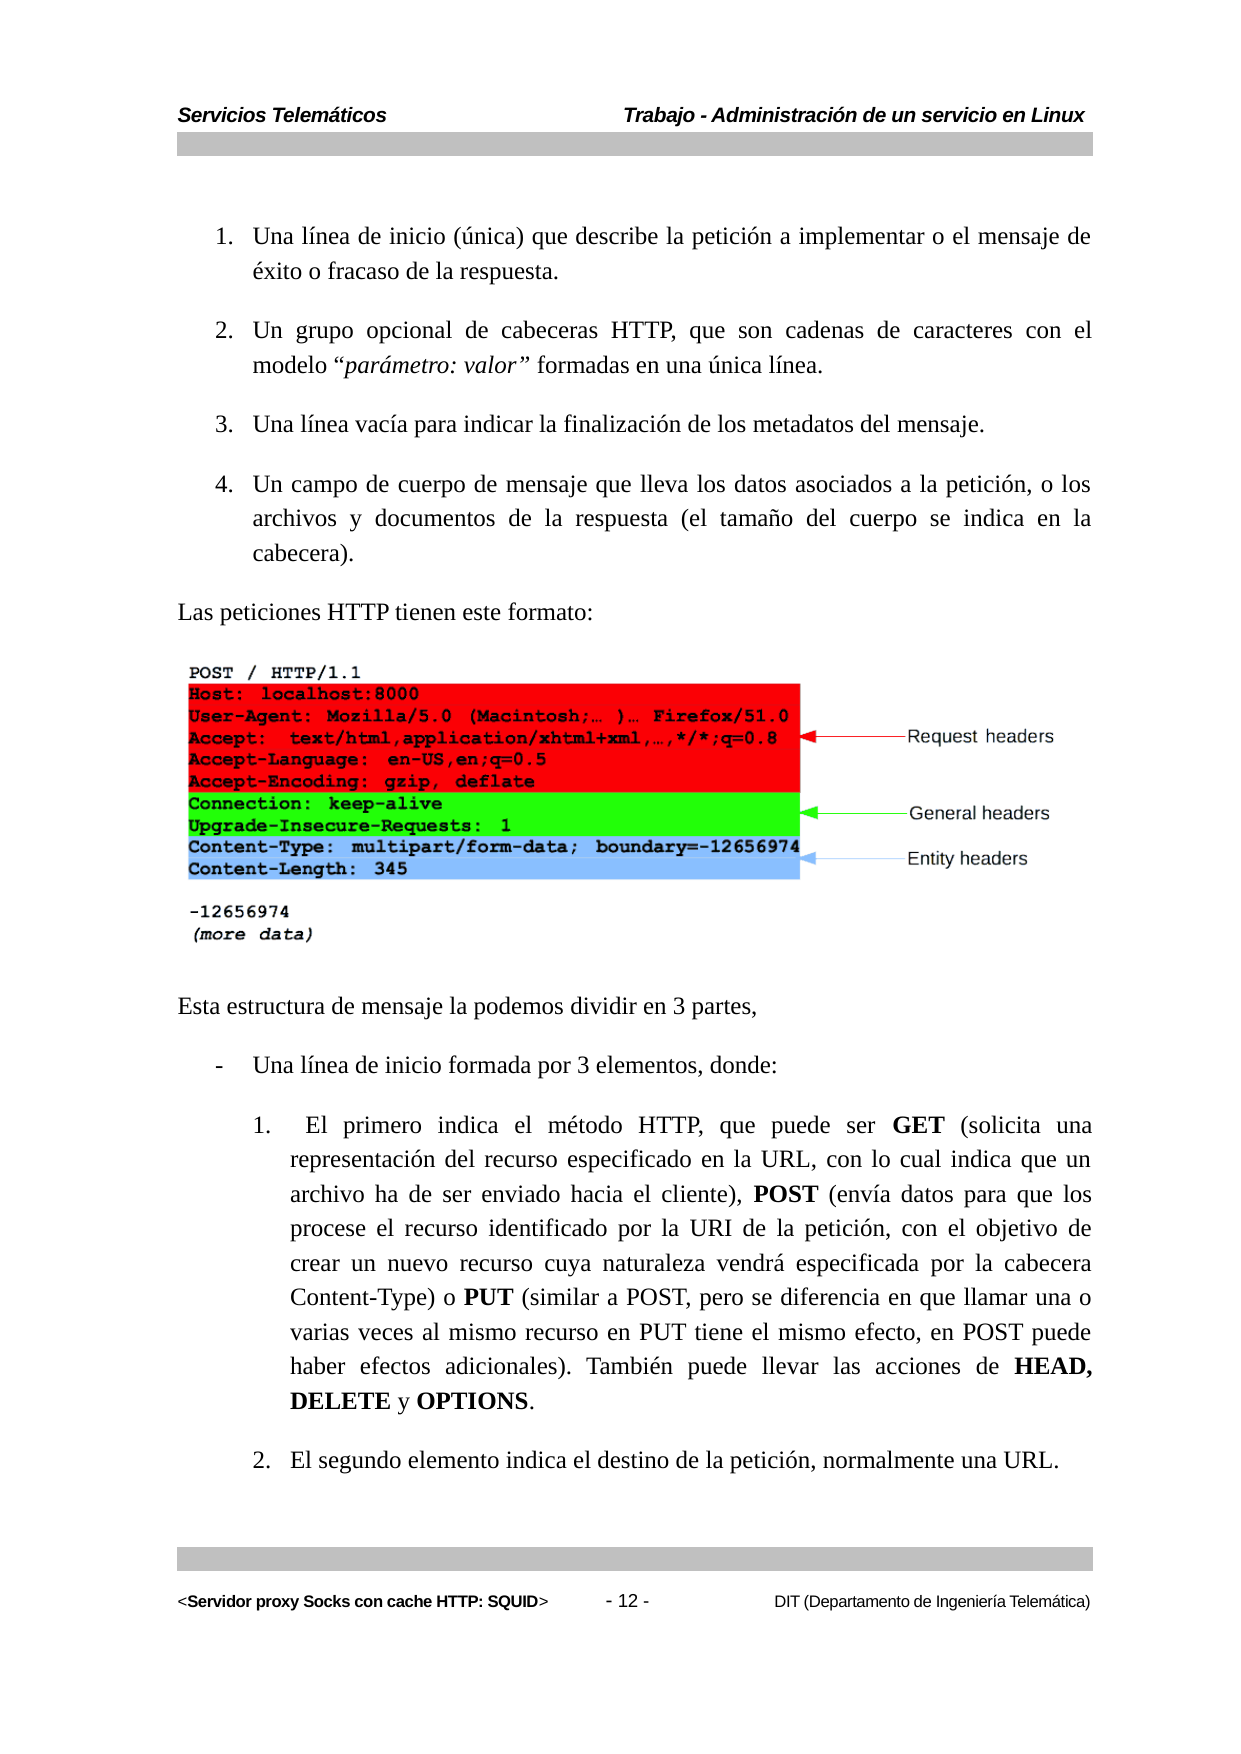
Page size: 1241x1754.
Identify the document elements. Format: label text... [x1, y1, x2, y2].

text Esta estructura de mensaje la podemos dividir en 3 partes, [177, 657, 1093, 1020]
list El primero indica el método HTTP, que puede ser GET (solicita una representación del recurso especificado en la URL, con lo cual indica que un archivo ha de ser enviado hacia el cliente), POST (envía datos para que los procese el recurso identificado por la URI de la petición, con el objetivo de crear un nuevo recurso cuya naturaleza vendrá especificada por la cabecera Content-Type) o PUT (similar a POST, pero se diferencia en que llamar una o varias veces al mismo recurso en PUT tiene el mismo efecto, en POST puede haber efectos adicionales). También puede llevar las acciones de HEAD, DELETE y OPTIONS. [252, 1110, 1093, 1414]
list Una línea de inicio (única) que describe la petición a implementar o el mensaje de éxito o fracaso de la respuesta. [215, 221, 1093, 285]
list El segundo elemento indica el destino de la petición, normalmente una URL. [252, 1445, 1093, 1474]
list Una línea de inicio formada por 3 elementos, donde: [215, 1050, 1093, 1079]
list Una línea vacía para indicar la finalización de los metadatos del mensaje. [215, 409, 1093, 438]
list Un grupo opcional de cabeceras HTTP, que son cadenas de caracteres con el modelo “parámetro: valor” formadas en una única línea. [215, 315, 1093, 379]
list Un campo de cuerpo de mensaje que lleva los datos asociados a la petición, o los archivos y documentos de la respuesta (el tamaño del cuerpo se indica en la cabecera). [215, 469, 1093, 567]
text Las peticiones HTTP tienen este formato: [177, 597, 1093, 626]
